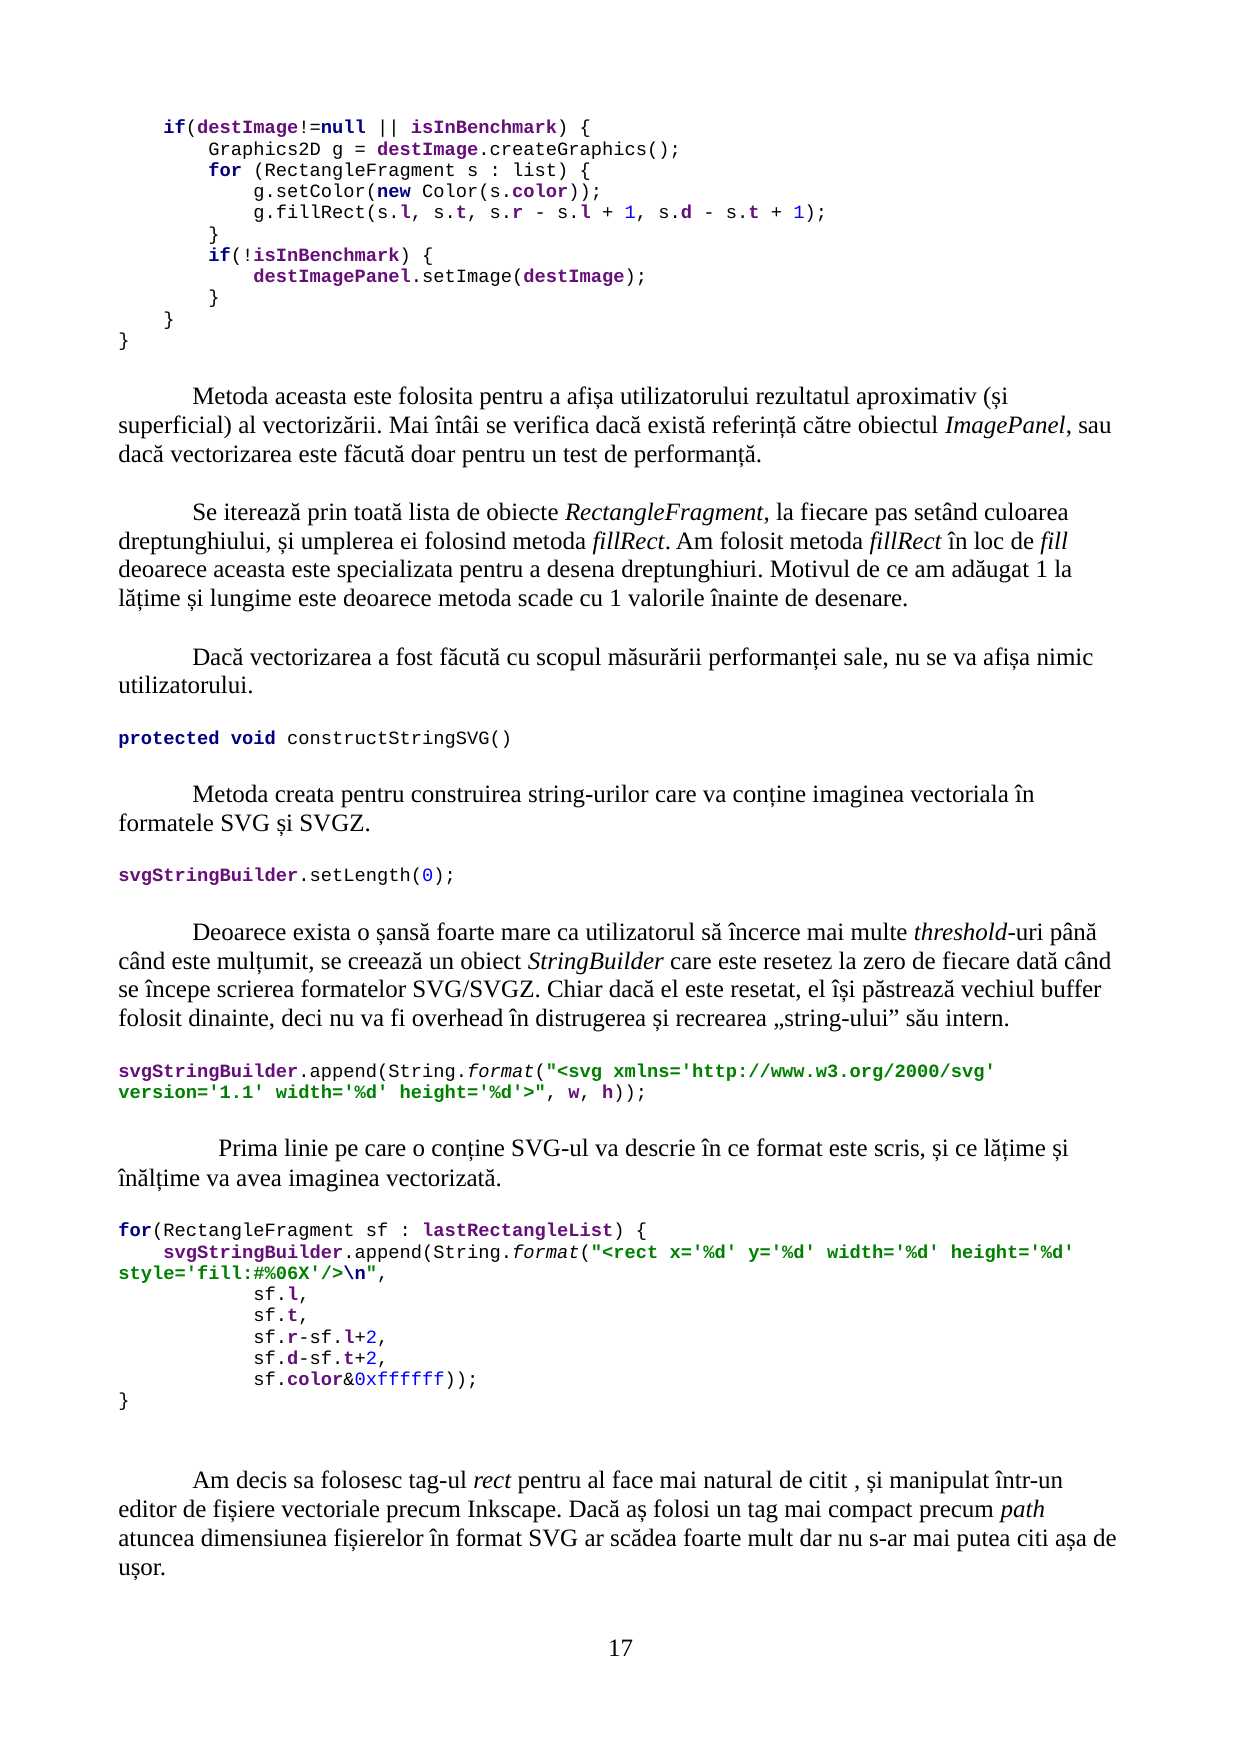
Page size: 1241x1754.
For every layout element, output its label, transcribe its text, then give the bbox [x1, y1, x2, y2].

text Se iterează prin toată lista de obiecte RectangleFragment, la fiecare pas setând culoarea dreptunghiului, și umplerea ei folosind metoda fillRect. Am folosit metoda fillRect în loc de fill deoarece aceasta este specializata pentru a desena dreptunghiuri. Motivul de ce am adăugat 1 la lățime și lungime este deoarece metoda scade cu 1 valorile înainte de desenare. [118, 497, 1122, 612]
text Deoarece exista o șansă foarte mare ca utilizatorul să încerce mai multe threshold-uri până când este mulțumit, se creează un obiect StringBuilder care este resetez la zero de fiecare dată când se începe scrierea formatelor SVG/SVGZ. Chiar dacă el este resetat, el își păstrează vechiul buffer folosit dinainte, deci nu va fi overhead în distrugerea și recrearea „string-ului” său intern. [118, 917, 1122, 1032]
text g.setColor(new Color(s.color)); [118, 182, 1122, 203]
text sf.l, [118, 1285, 1122, 1306]
text for(RectangleFragment sf : lastRectangleList) { [118, 1221, 1122, 1242]
text destImagePanel.setImage(destImage); [118, 267, 1122, 288]
text svgStringBuilder.append(String.format("<rect x='%d' y='%d' width='%d' height='%d' style='fill:#%06X'/>\n", [118, 1242, 1122, 1285]
text protected void constructStringSVG() [118, 728, 1122, 750]
text if(!isInBenchmark) { [118, 246, 1122, 267]
text if(destImage!=null || isInBenchmark) { [118, 118, 1122, 139]
text Prima linie pe care o conține SVG-ul va descrie în ce format este scris, și ce lățime și înălțime va avea imaginea vectorizată. [118, 1133, 1122, 1192]
text sf.color&0xffffff)); [118, 1370, 1122, 1391]
text Metoda creata pentru construirea string-urilor care va conține imaginea vectoriala în formatele SVG și SVGZ. [118, 779, 1122, 837]
text sf.d-sf.t+2, [118, 1349, 1122, 1370]
text Am decis sa folosesc tag-ul rect pentru al face mai natural de citit , și manipulat într-un editor de fișiere vectoriale precum Inkscape. Dacă aș folosi un tag mai compact precum path atuncea dimensiunea fișierelor în format SVG ar scădea foarte mult dar nu s-ar mai putea citi așa de ușor. [118, 1466, 1122, 1581]
text } [118, 331, 1122, 352]
text for (RectangleFragment s : list) { [118, 161, 1122, 182]
text } [118, 288, 1122, 309]
text svgStringBuilder.append(String.format("<svg xmlns='http://www.w3.org/2000/svg' version='1.1' width='%d' height='%d'>", w, h)); [118, 1061, 1122, 1104]
text g.fillRect(s.l, s.t, s.r - s.l + 1, s.d - s.t + 1); [118, 203, 1122, 224]
text Graphics2D g = destImage.createGraphics(); [118, 139, 1122, 161]
text } [118, 309, 1122, 331]
text sf.r-sf.l+2, [118, 1327, 1122, 1349]
text Dacă vectorizarea a fost făcută cu scopul măsurării performanței sale, nu se va afișa nimic utilizatorului. [118, 642, 1122, 699]
text } [118, 224, 1122, 246]
text Metoda aceasta este folosita pentru a afișa utilizatorului rezultatul aproximativ (și superficial) al vectorizării. Mai întâi se verifica dacă există referință către obiectul ImagePanel, sau dacă vectorizarea este făcută doar pentru un test de performanță. [118, 381, 1122, 468]
text } [118, 1391, 1122, 1412]
text sf.t, [118, 1306, 1122, 1327]
text svgStringBuilder.setLength(0); [118, 866, 1122, 887]
